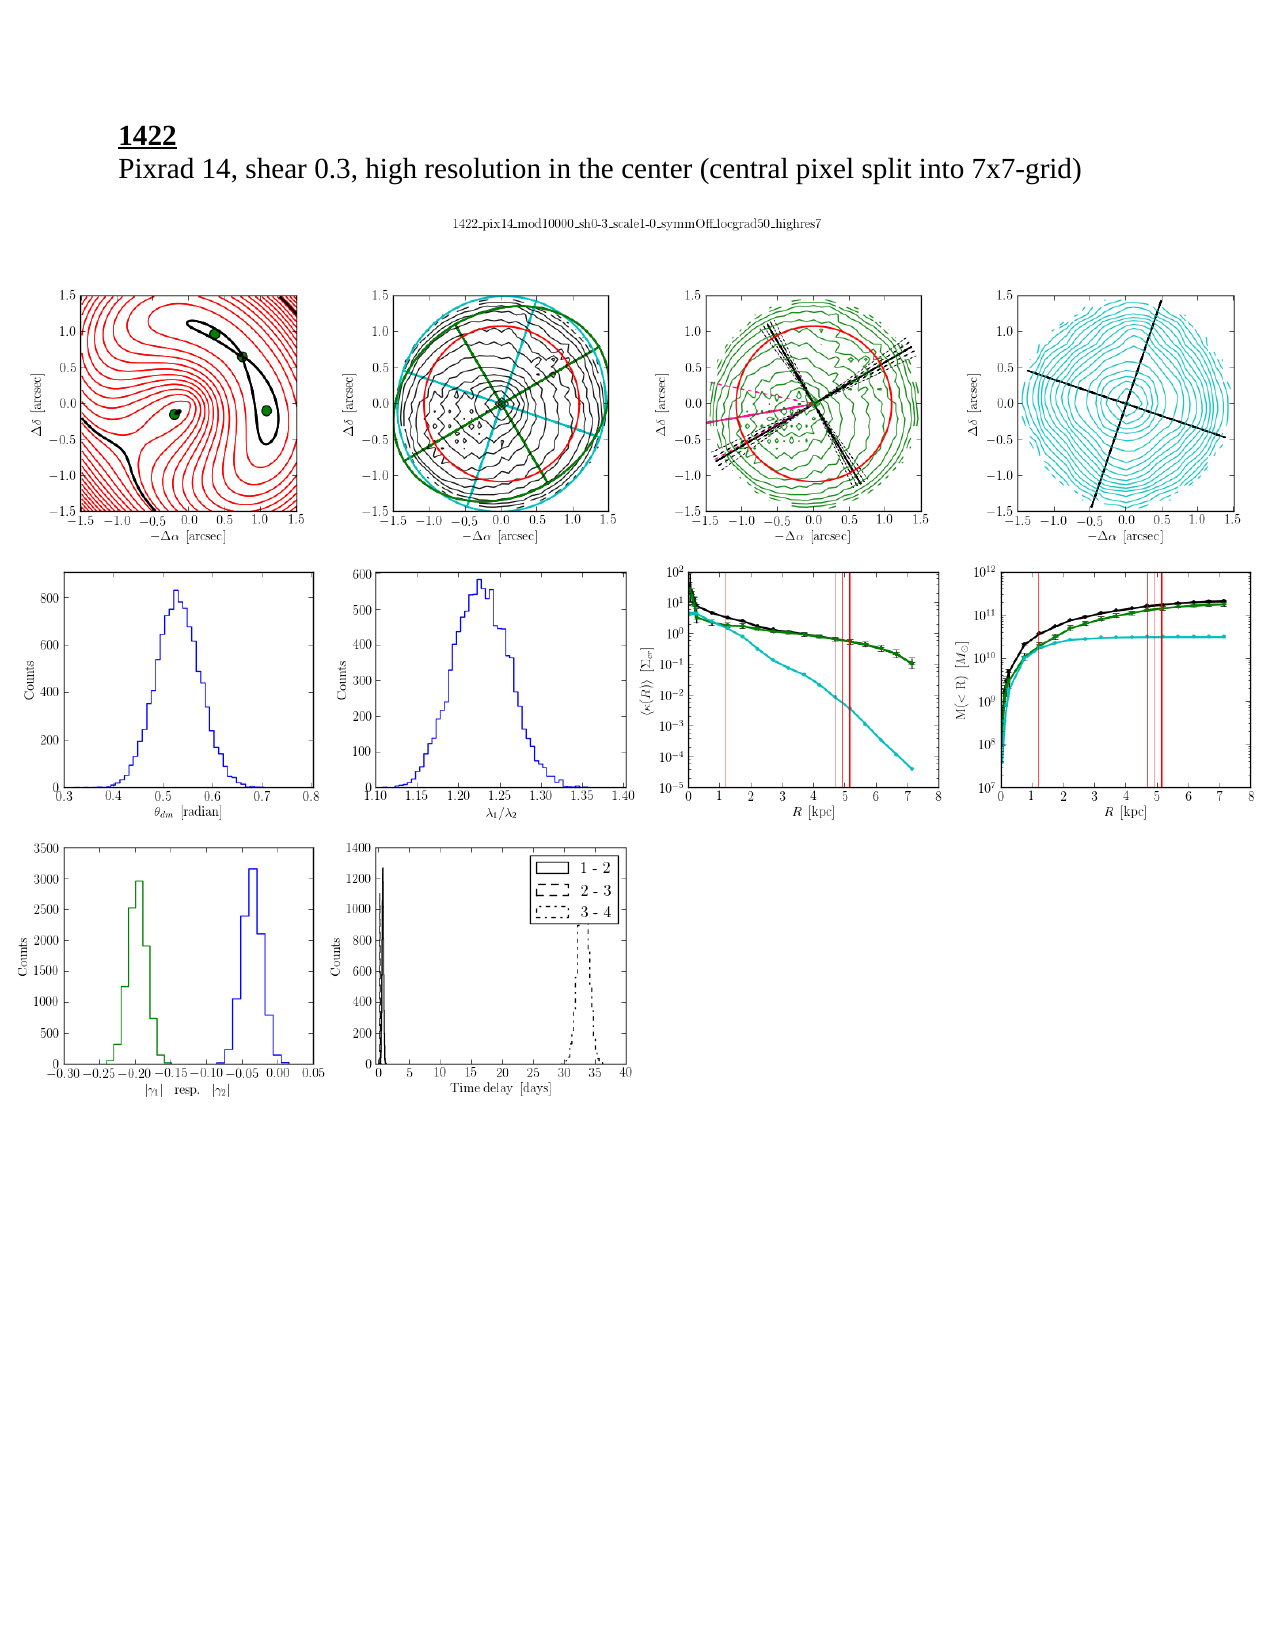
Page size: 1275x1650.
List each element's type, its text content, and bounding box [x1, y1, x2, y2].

picture [0, 200, 1275, 1160]
text Pixrad 14, shear 0.3, high resolution in the center (central pixel split into 7x7-grid) [118, 152, 1157, 185]
text 1422 [118, 118, 1157, 152]
